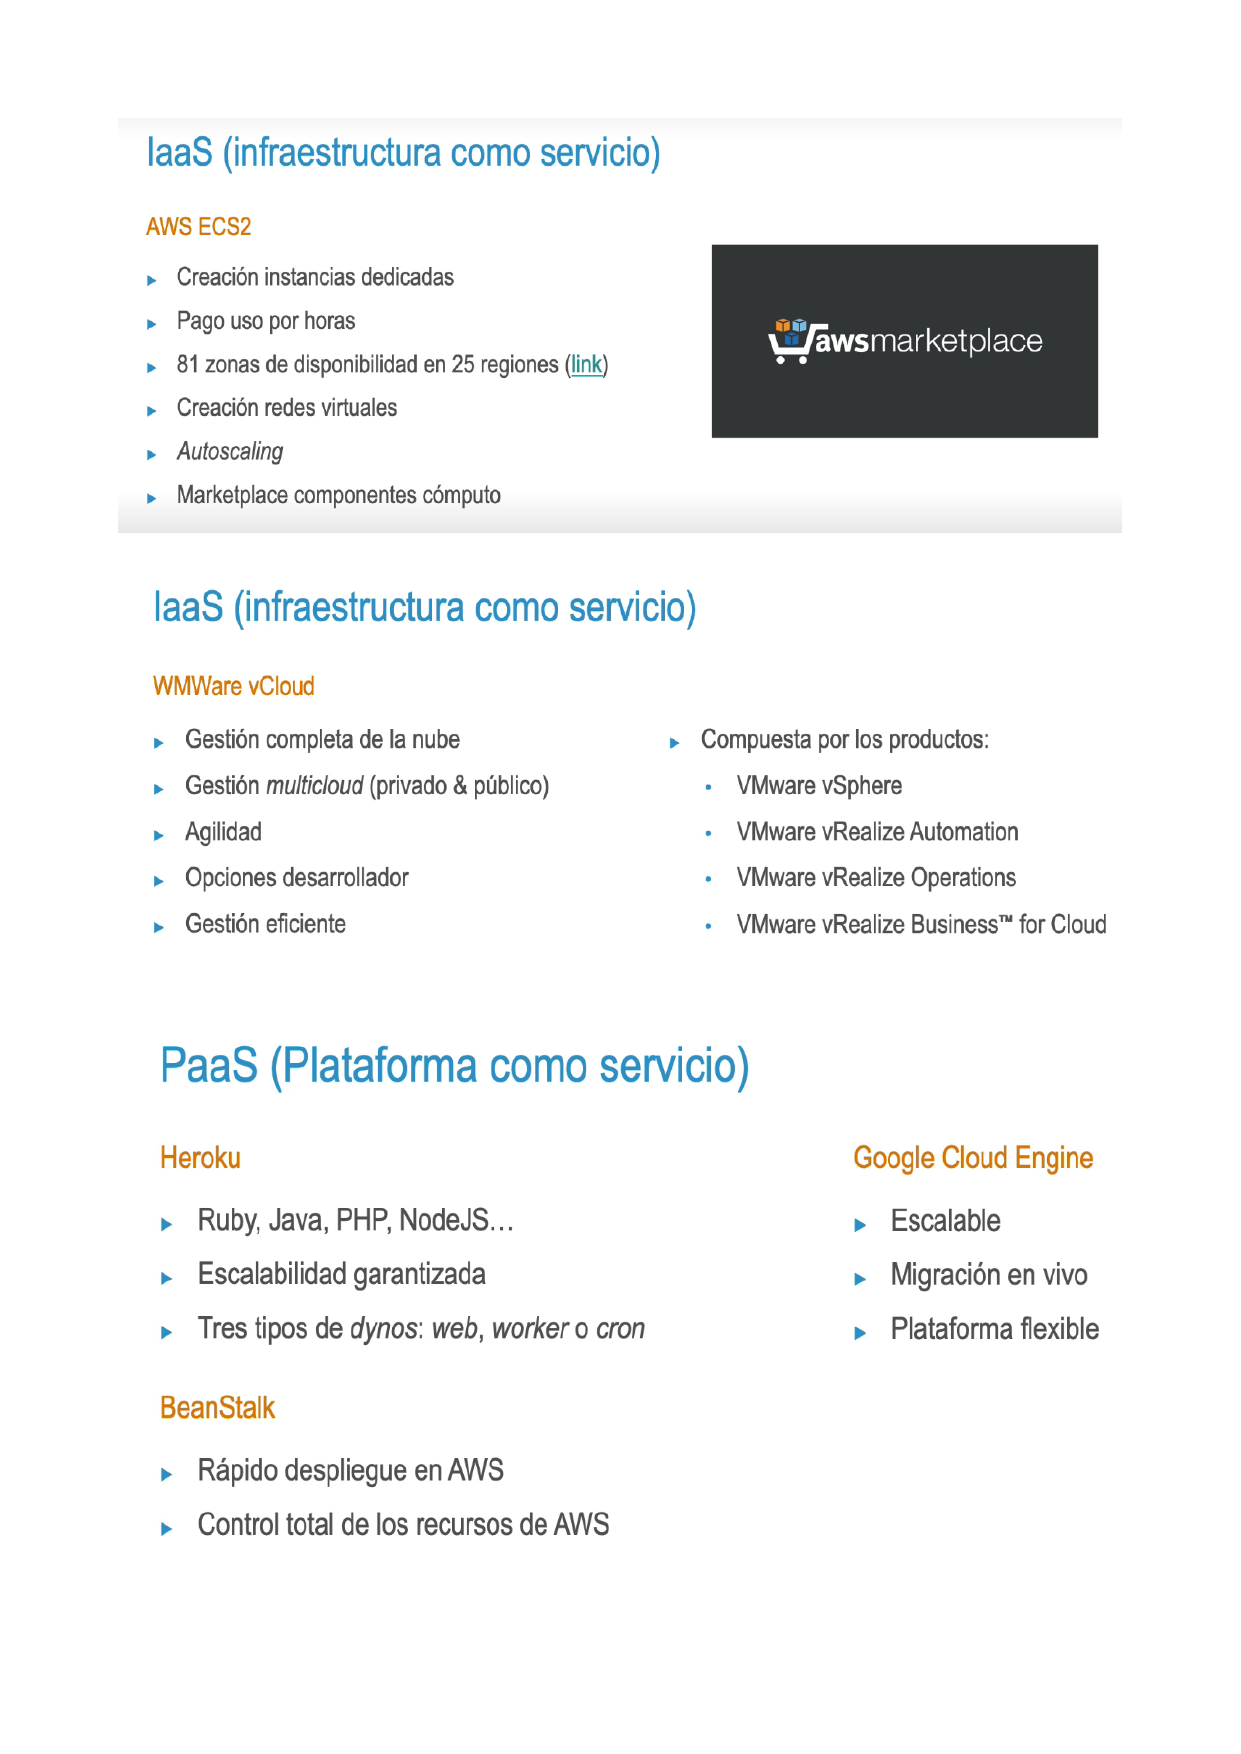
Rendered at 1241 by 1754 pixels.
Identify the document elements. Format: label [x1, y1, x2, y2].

picture [118, 118, 1123, 533]
picture [118, 561, 1123, 967]
picture [118, 1024, 1123, 1583]
